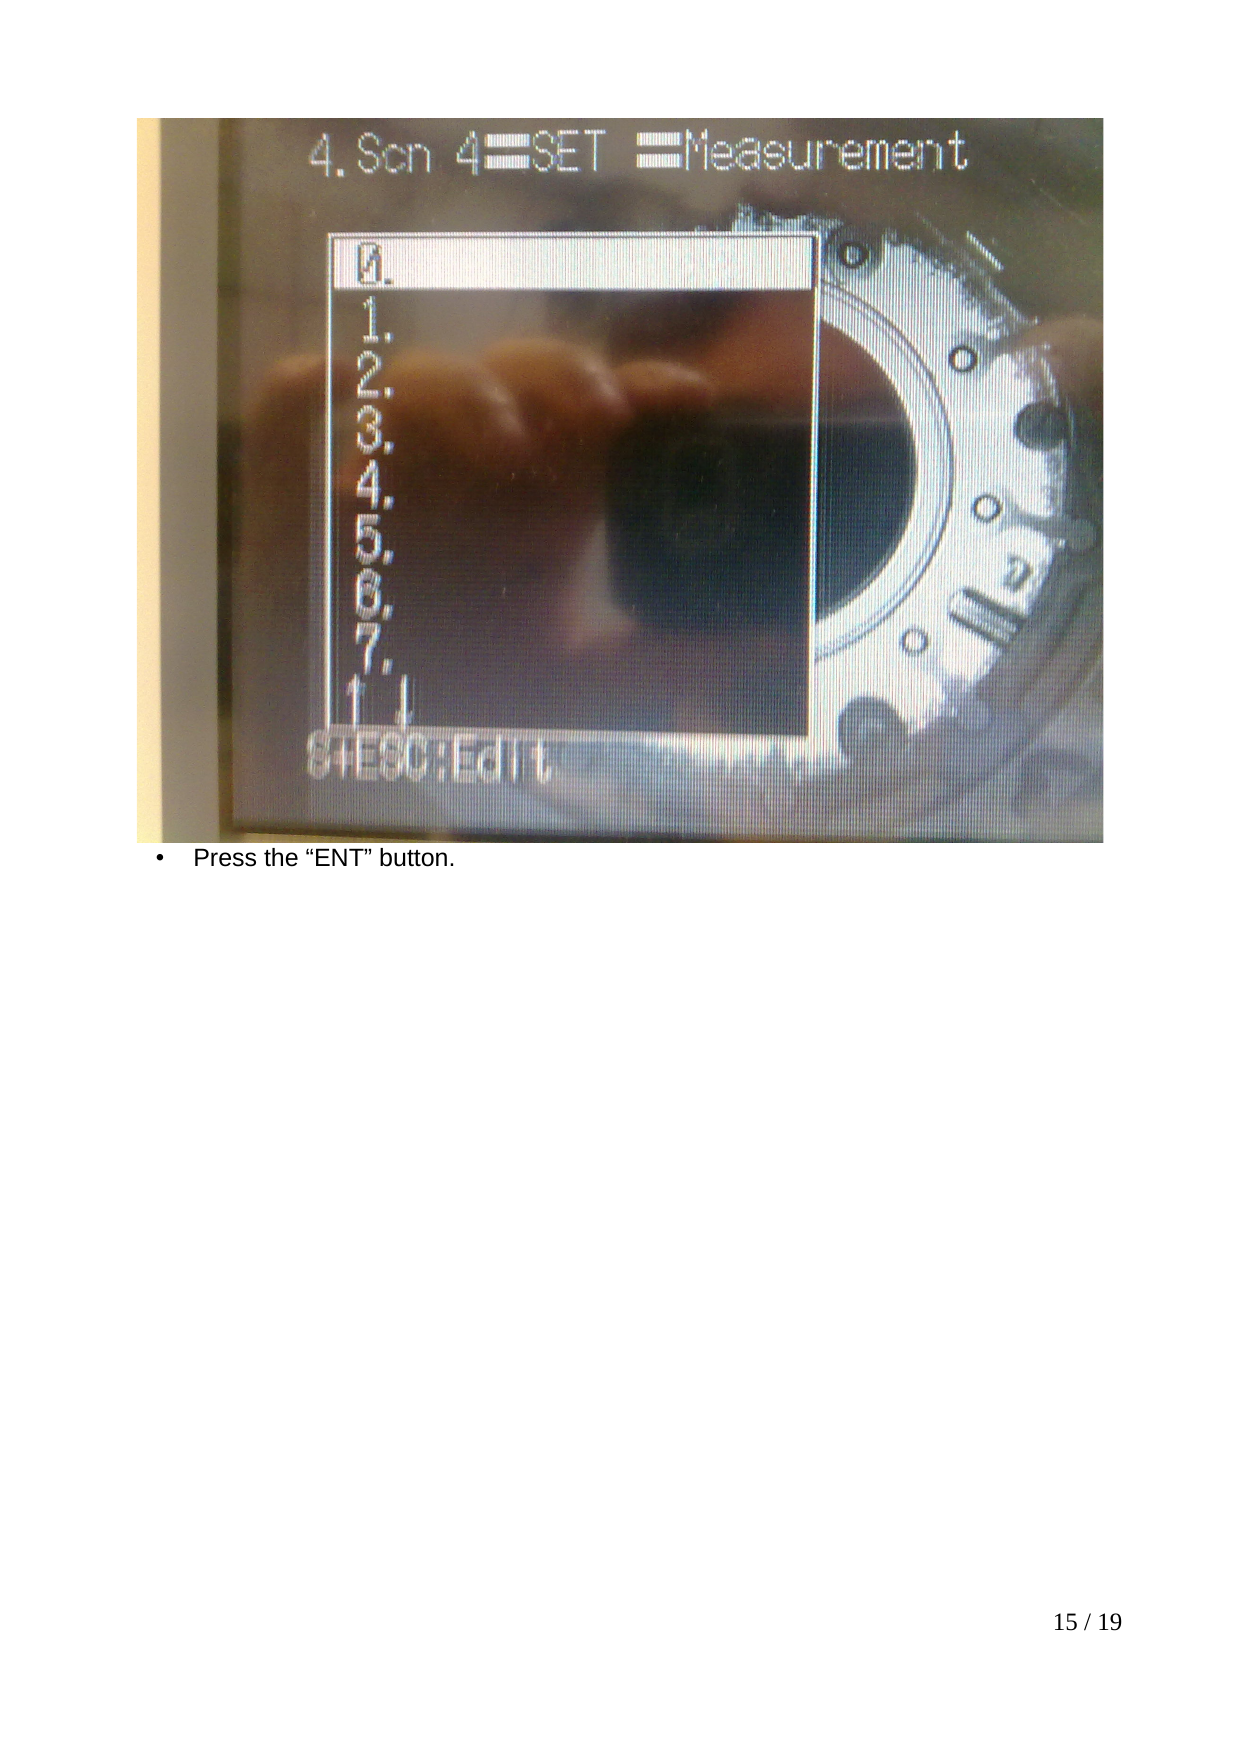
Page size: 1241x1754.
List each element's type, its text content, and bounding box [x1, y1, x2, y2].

list Press the “ENT” button. [156, 118, 1122, 872]
picture [136, 118, 1104, 843]
